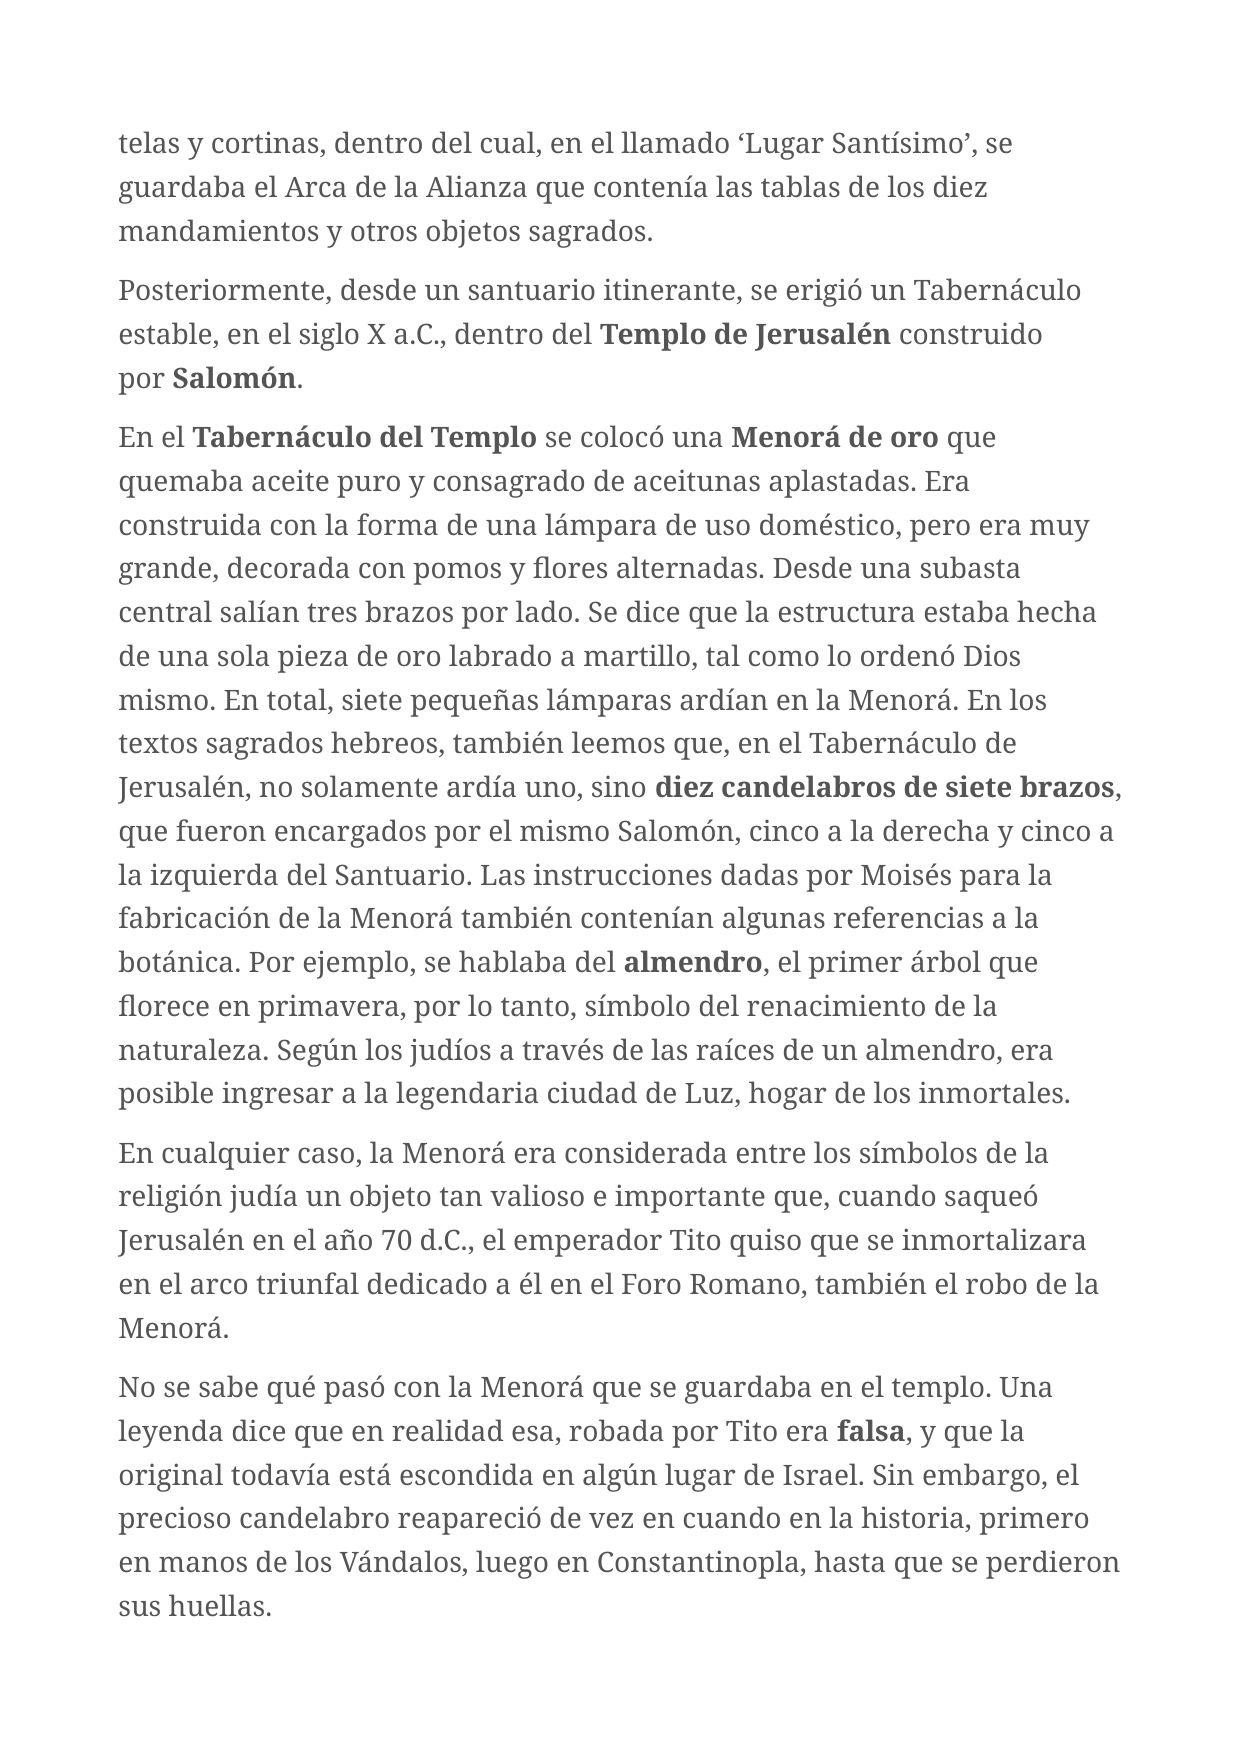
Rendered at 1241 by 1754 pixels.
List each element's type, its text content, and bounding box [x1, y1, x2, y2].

text No se sabe qué pasó con la Menorá que se guardaba en el templo. Una leyenda dice que en realidad esa, robada por Tito era falsa, y que la original todavía está escondida en algún lugar de Israel. Sin embargo, el precioso candelabro reapareció de vez en cuando en la historia, primero en manos de los Vándalos, luego en Constantinopla, hasta que se perdieron sus huellas. [118, 1362, 1122, 1624]
text Posteriormente, desde un santuario itinerante, se erigió un Tabernáculo estable, en el siglo X a.C., dentro del Templo de Jerusalén construido por Salomón. [118, 265, 1122, 396]
text En el Tabernáculo del Templo se colocó una Menorá de oro que quemaba aceite puro y consagrado de aceitunas aplastadas. Era construida con la forma de una lámpara de uso doméstico, pero era muy grande, decorada con pomos y flores alternadas. Desde una subasta central salían tres brazos por lado. Se dice que la estructura estaba hecha de una sola pieza de oro labrado a martillo, tal como lo ordenó Dios mismo. En total, siete pequeñas lámparas ardían en la Menorá. En los textos sagrados hebreos, también leemos que, en el Tabernáculo de Jerusalén, no solamente ardía uno, sino diez candelabros de siete brazos, que fueron encargados por el mismo Salomón, cinco a la derecha y cinco a la izquierda del Santuario. Las instrucciones dadas por Moisés para la fabricación de la Menorá también contenían algunas referencias a la botánica. Por ejemplo, se hablaba del almendro, el primer árbol que florece en primavera, por lo tanto, símbolo del renacimiento de la naturaleza. Según los judíos a través de las raíces de un almendro, era posible ingresar a la legendaria ciudad de Luz, hogar de los inmortales. [118, 412, 1122, 1112]
text telas y cortinas, dentro del cual, en el llamado ‘Lugar Santísimo’, se guardaba el Arca de la Alianza que contenía las tablas de los diez mandamientos y otros objetos sagrados. [118, 118, 1122, 249]
text En cualquier caso, la Menorá era considerada entre los símbolos de la religión judía un objeto tan valioso e importante que, cuando saqueó Jerusalén en el año 70 d.C., el emperador Tito quiso que se inmortalizara en el arco triunfal dedicado a él en el Foro Romano, también el robo de la Menorá. [118, 1127, 1122, 1346]
